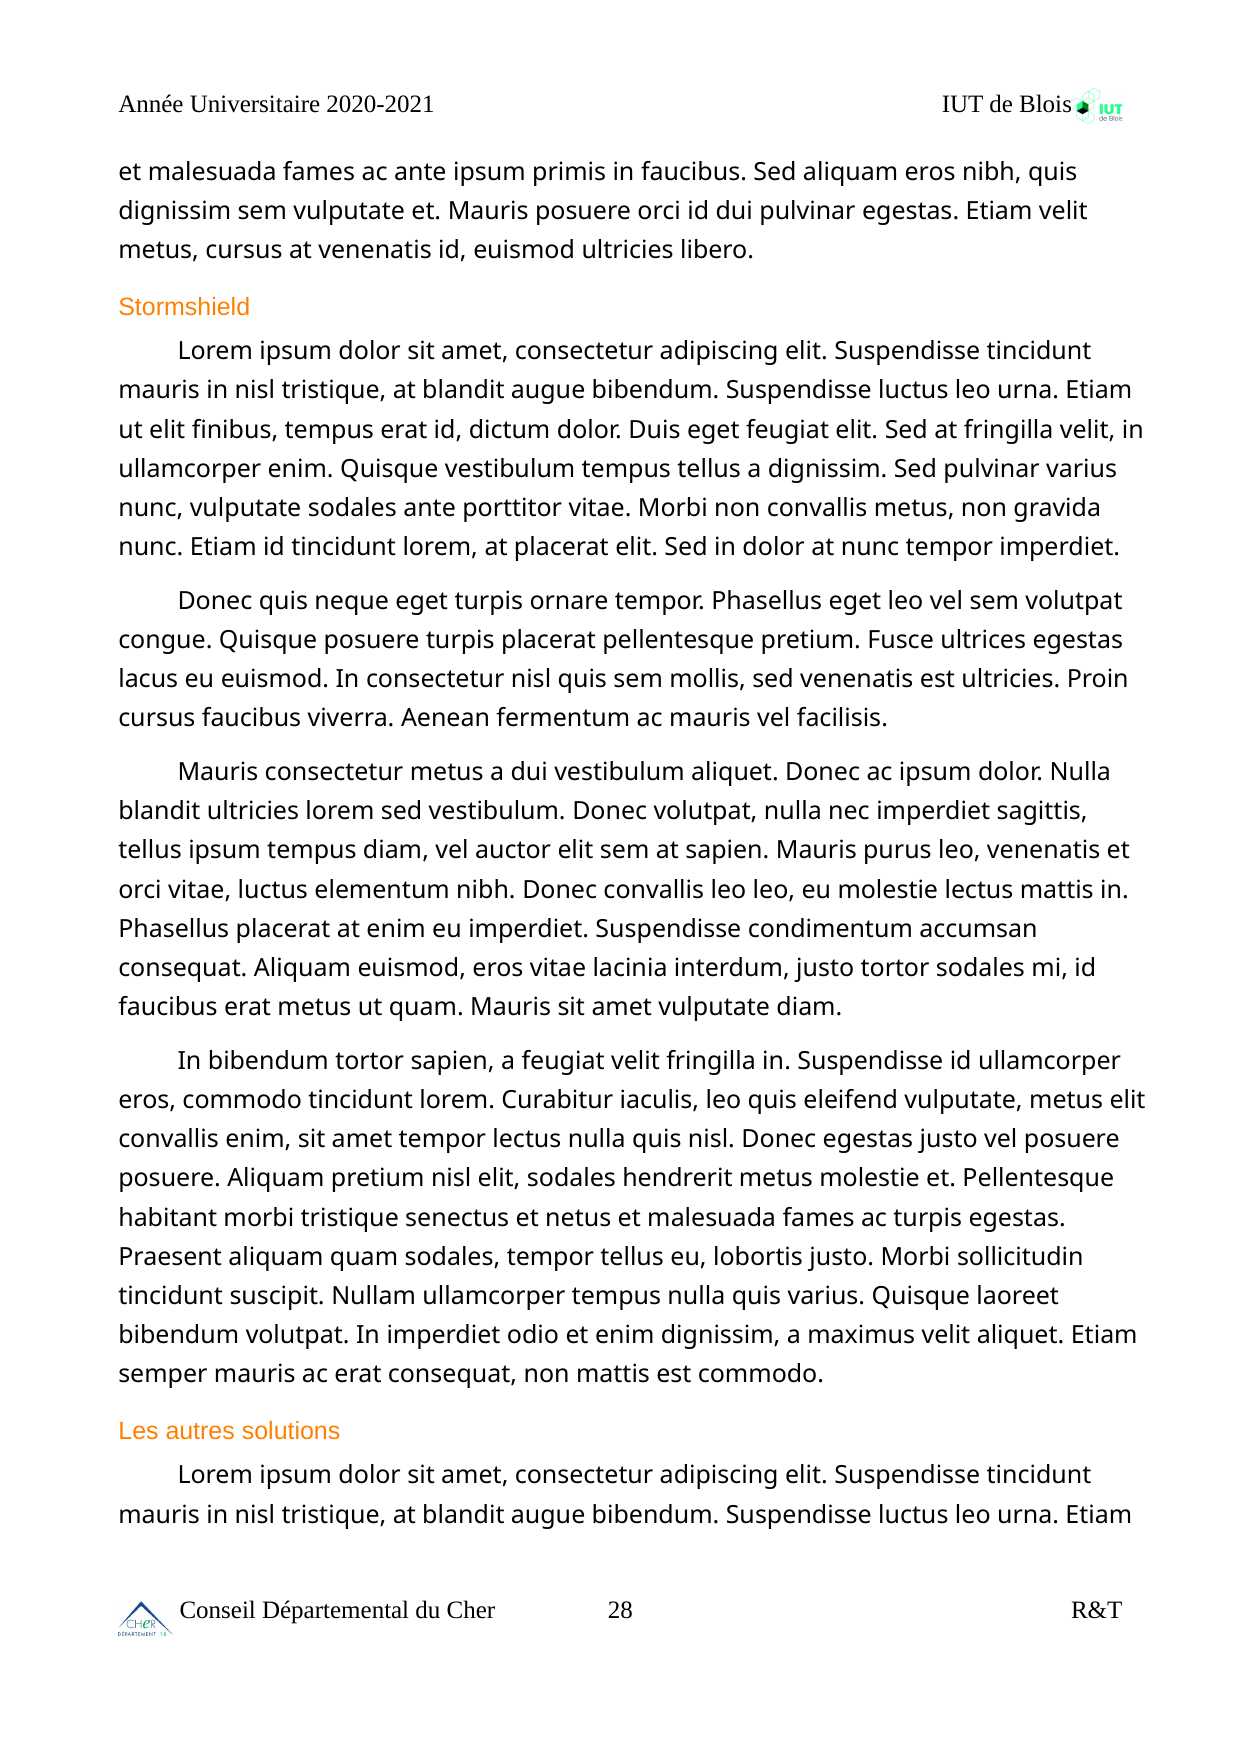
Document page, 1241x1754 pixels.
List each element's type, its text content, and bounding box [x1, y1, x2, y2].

text Mauris consectetur metus a dui vestibulum aliquet. Donec ac ipsum dolor. Nulla blandit ultricies lorem sed vestibulum. Donec volutpat, nulla nec imperdiet sagittis, tellus ipsum tempus diam, vel auctor elit sem at sapien. Mauris purus leo, venenatis et orci vitae, luctus elementum nibh. Donec convallis leo leo, eu molestie lectus mattis in. Phasellus placerat at enim eu imperdiet. Suspendisse condimentum accumsan consequat. Aliquam euismod, eros vitae lacinia interdum, justo tortor sodales mi, id faucibus erat metus ut quam. Mauris sit amet vulputate diam. [118, 754, 1152, 1023]
text Lorem ipsum dolor sit amet, consectetur adipiscing elit. Suspendisse tincidunt mauris in nisl tristique, at blandit augue bibendum. Suspendisse luctus leo urna. Etiam [118, 1457, 1152, 1530]
text Donec quis neque eget turpis ornare tempor. Phasellus eget leo vel sem volutpat congue. Quisque posuere turpis placerat pellentesque pretium. Fusce ultrices egestas lacus eu euismod. In consectetur nisl quis sem mollis, sed venenatis est ultricies. Proin cursus faucibus viverra. Aenean fermentum ac mauris vel facilisis. [118, 583, 1152, 734]
picture [118, 1601, 174, 1636]
text Les autres solutions [118, 1416, 1152, 1445]
picture [1071, 88, 1123, 124]
text Stormshield [118, 292, 1152, 321]
text Lorem ipsum dolor sit amet, consectetur adipiscing elit. Suspendisse tincidunt mauris in nisl tristique, at blandit augue bibendum. Suspendisse luctus leo urna. Etiam ut elit finibus, tempus erat id, dictum dolor. Duis eget feugiat elit. Sed at fringilla velit, in ullamcorper enim. Quisque vestibulum tempus tellus a dignissim. Sed pulvinar varius nunc, vulputate sodales ante porttitor vitae. Morbi non convallis metus, non gravida nunc. Etiam id tincidunt lorem, at placerat elit. Sed in dolor at nunc tempor imperdiet. [118, 333, 1152, 563]
text In bibendum tortor sapien, a feugiat velit fringilla in. Suspendisse id ullamcorper eros, commodo tincidunt lorem. Curabitur iaculis, leo quis eleifend vulputate, metus elit convallis enim, sit amet tempor lectus nulla quis nisl. Donec egestas justo vel posuere posuere. Aliquam pretium nisl elit, sodales hendrerit metus molestie et. Pellentesque habitant morbi tristique senectus et netus et malesuada fames ac turpis egestas. Praesent aliquam quam sodales, tempor tellus eu, lobortis justo. Morbi sollicitudin tincidunt suscipit. Nullam ullamcorper tempus nulla quis varius. Quisque laoreet bibendum volutpat. In imperdiet odio et enim dignissim, a maximus velit aliquet. Etiam semper mauris ac erat consequat, non mattis est commodo. [118, 1043, 1152, 1390]
text et malesuada fames ac ante ipsum primis in faucibus. Sed aliquam eros nibh, quis dignissim sem vulputate et. Mauris posuere orci id dui pulvinar egestas. Etiam velit metus, cursus at venenatis id, euismod ultricies libero. [118, 153, 1152, 266]
